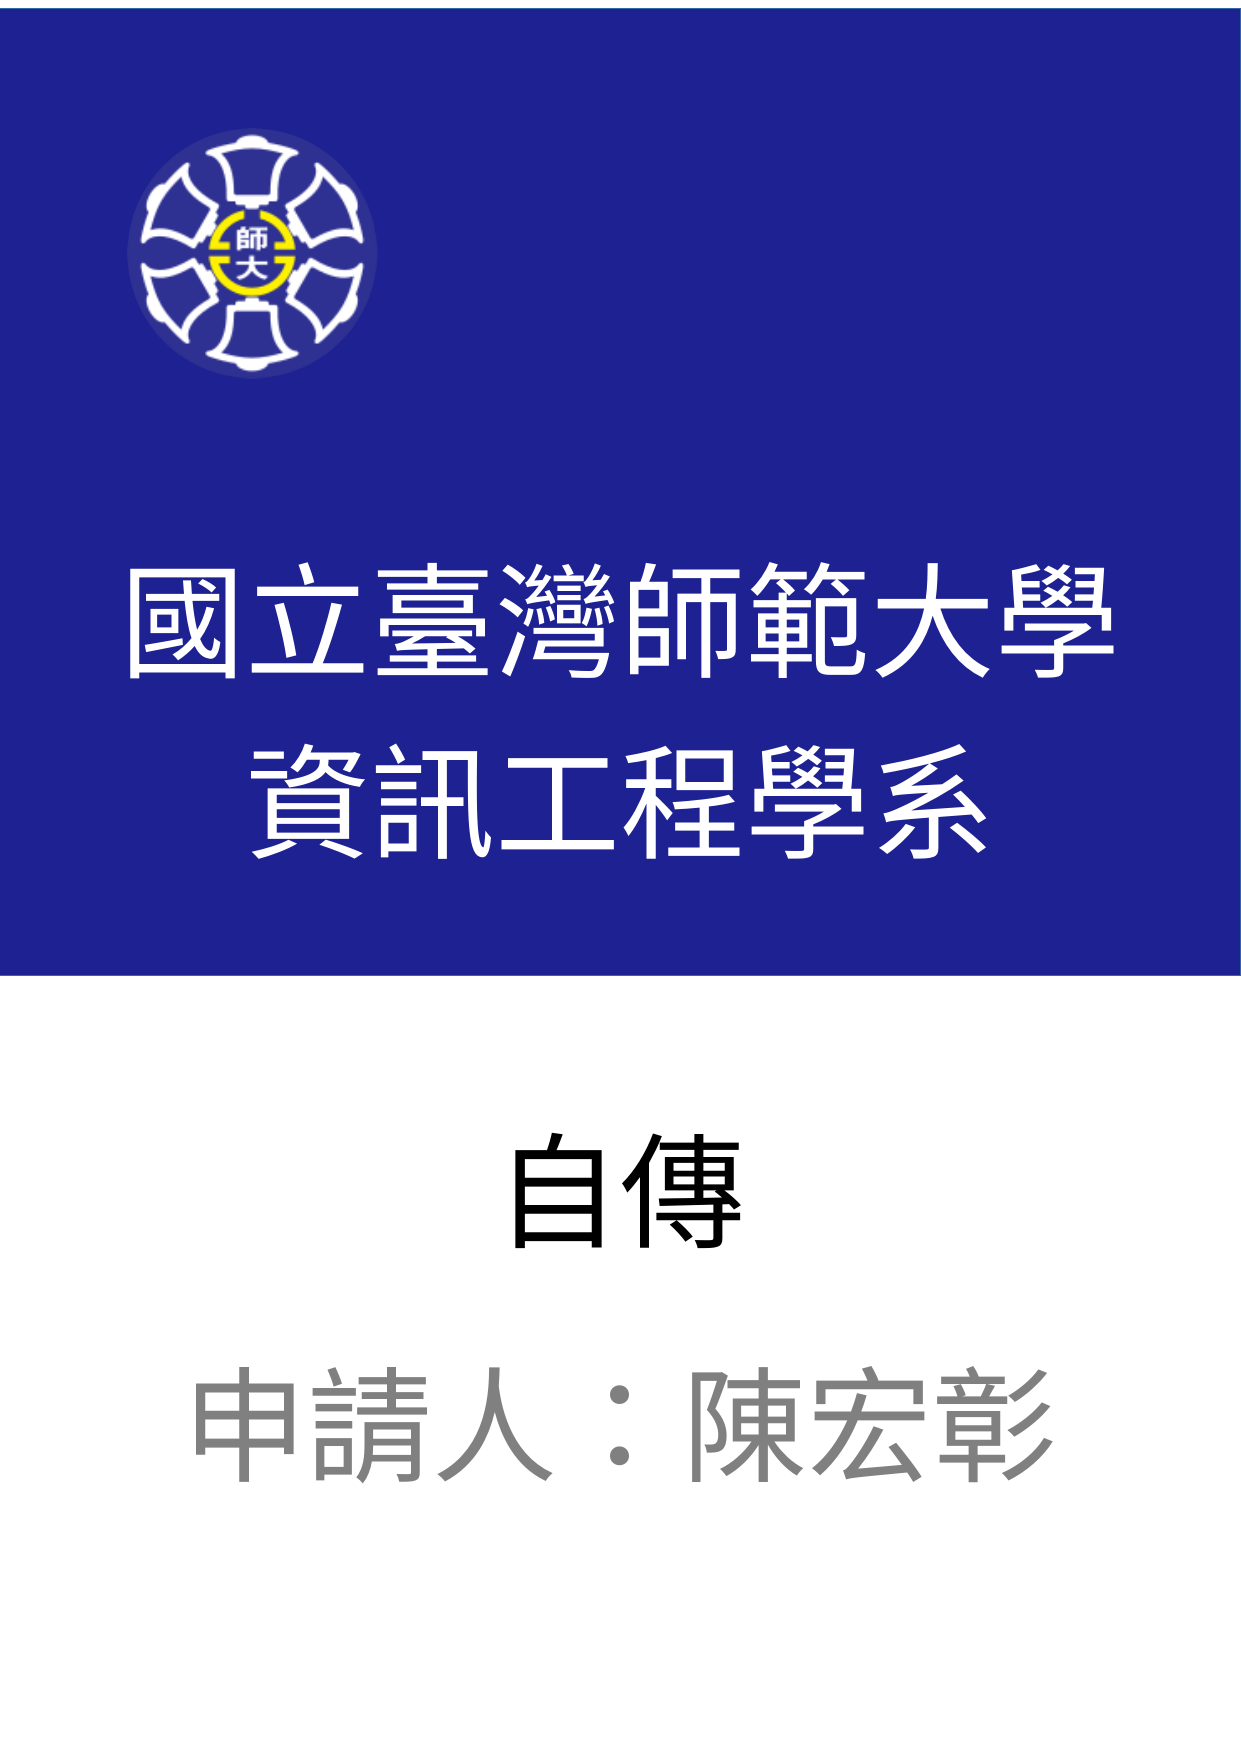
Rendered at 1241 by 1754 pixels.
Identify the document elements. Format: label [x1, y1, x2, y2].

picture [127, 128, 378, 379]
